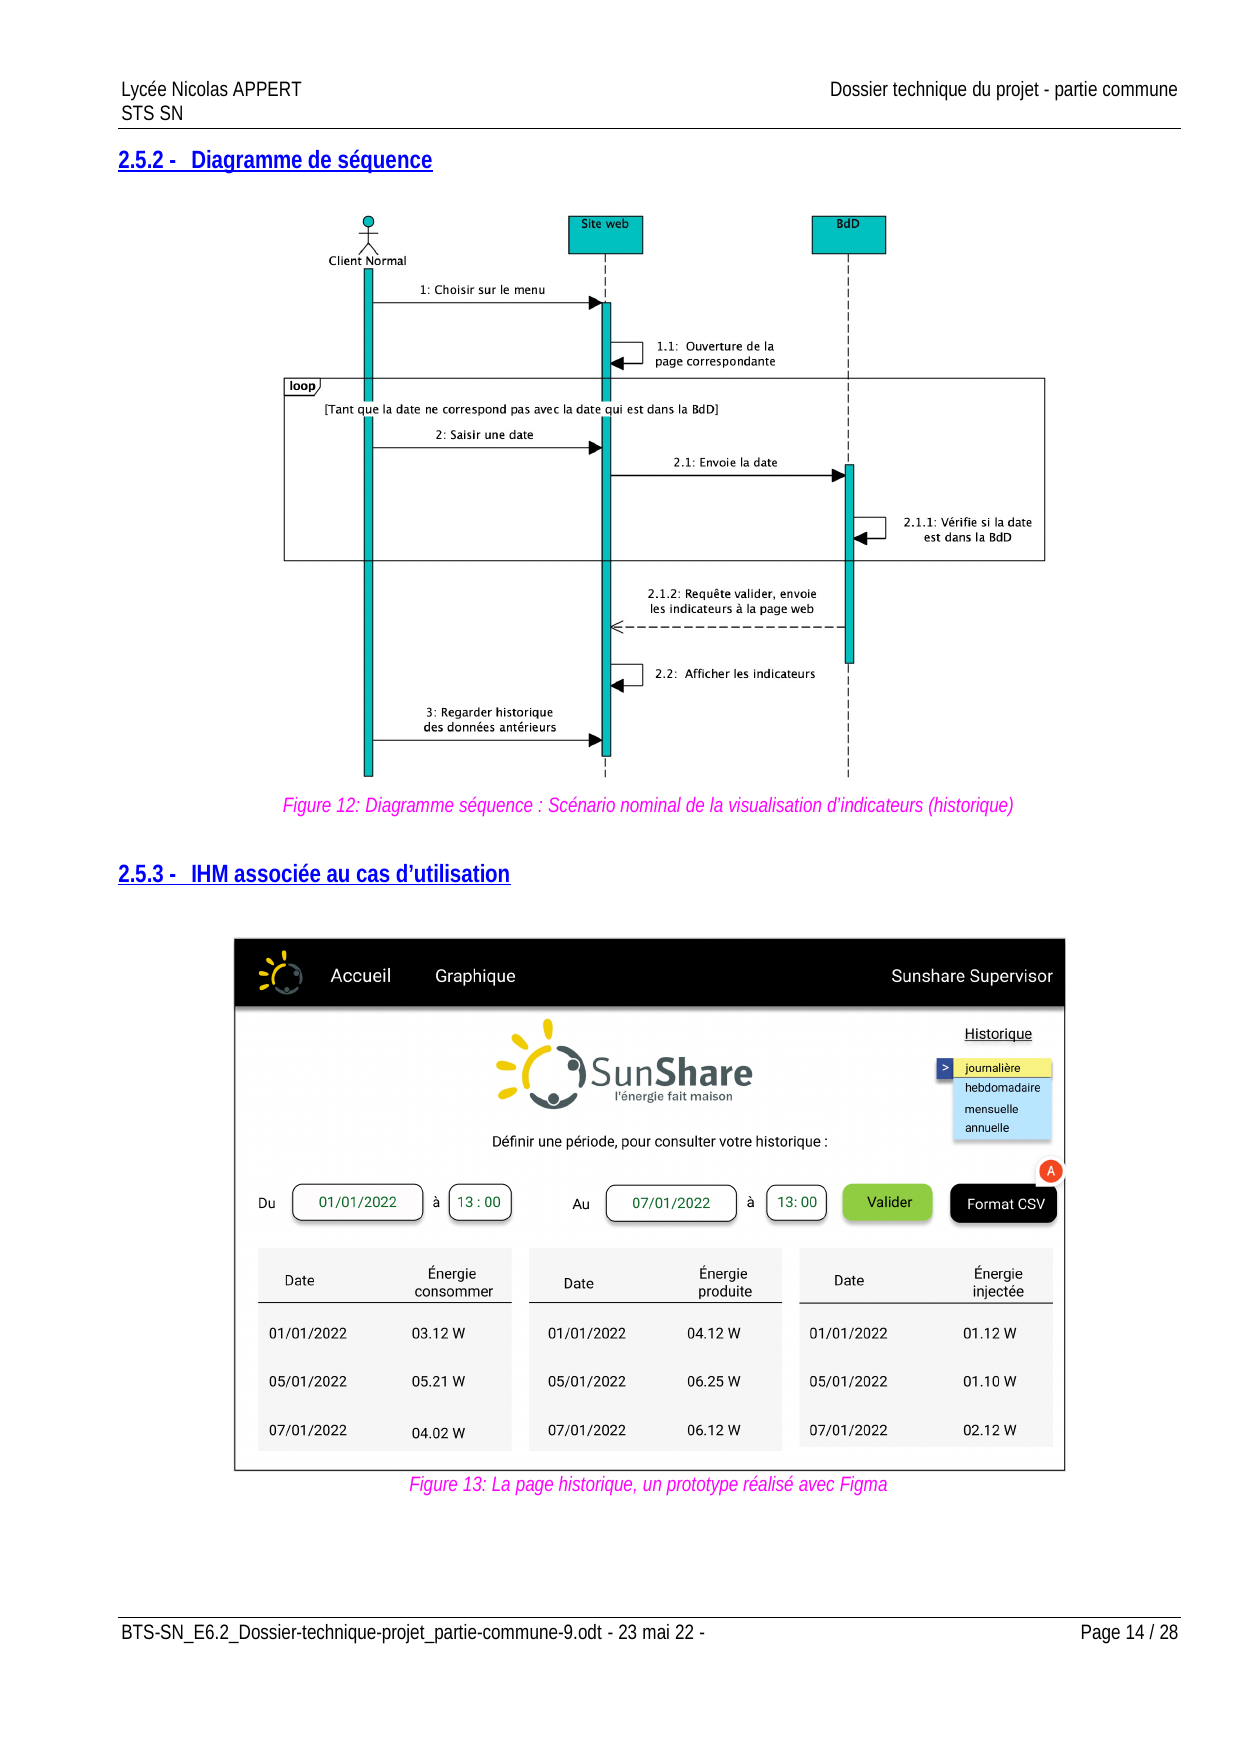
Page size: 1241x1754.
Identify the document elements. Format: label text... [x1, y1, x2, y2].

picture [233, 937, 1066, 1472]
text Figure 12: Diagramme séquence : Scénario nominal de la visualisation d’indicateurs (historique) [226, 794, 1074, 817]
subtitle Diagramme de séquence [118, 145, 1181, 174]
subtitle IHM associée au cas d’utilisation [118, 859, 1181, 888]
text Figure 13: La page historique, un prototype réalisé avec Figma [233, 1472, 1066, 1496]
picture [225, 204, 1074, 794]
